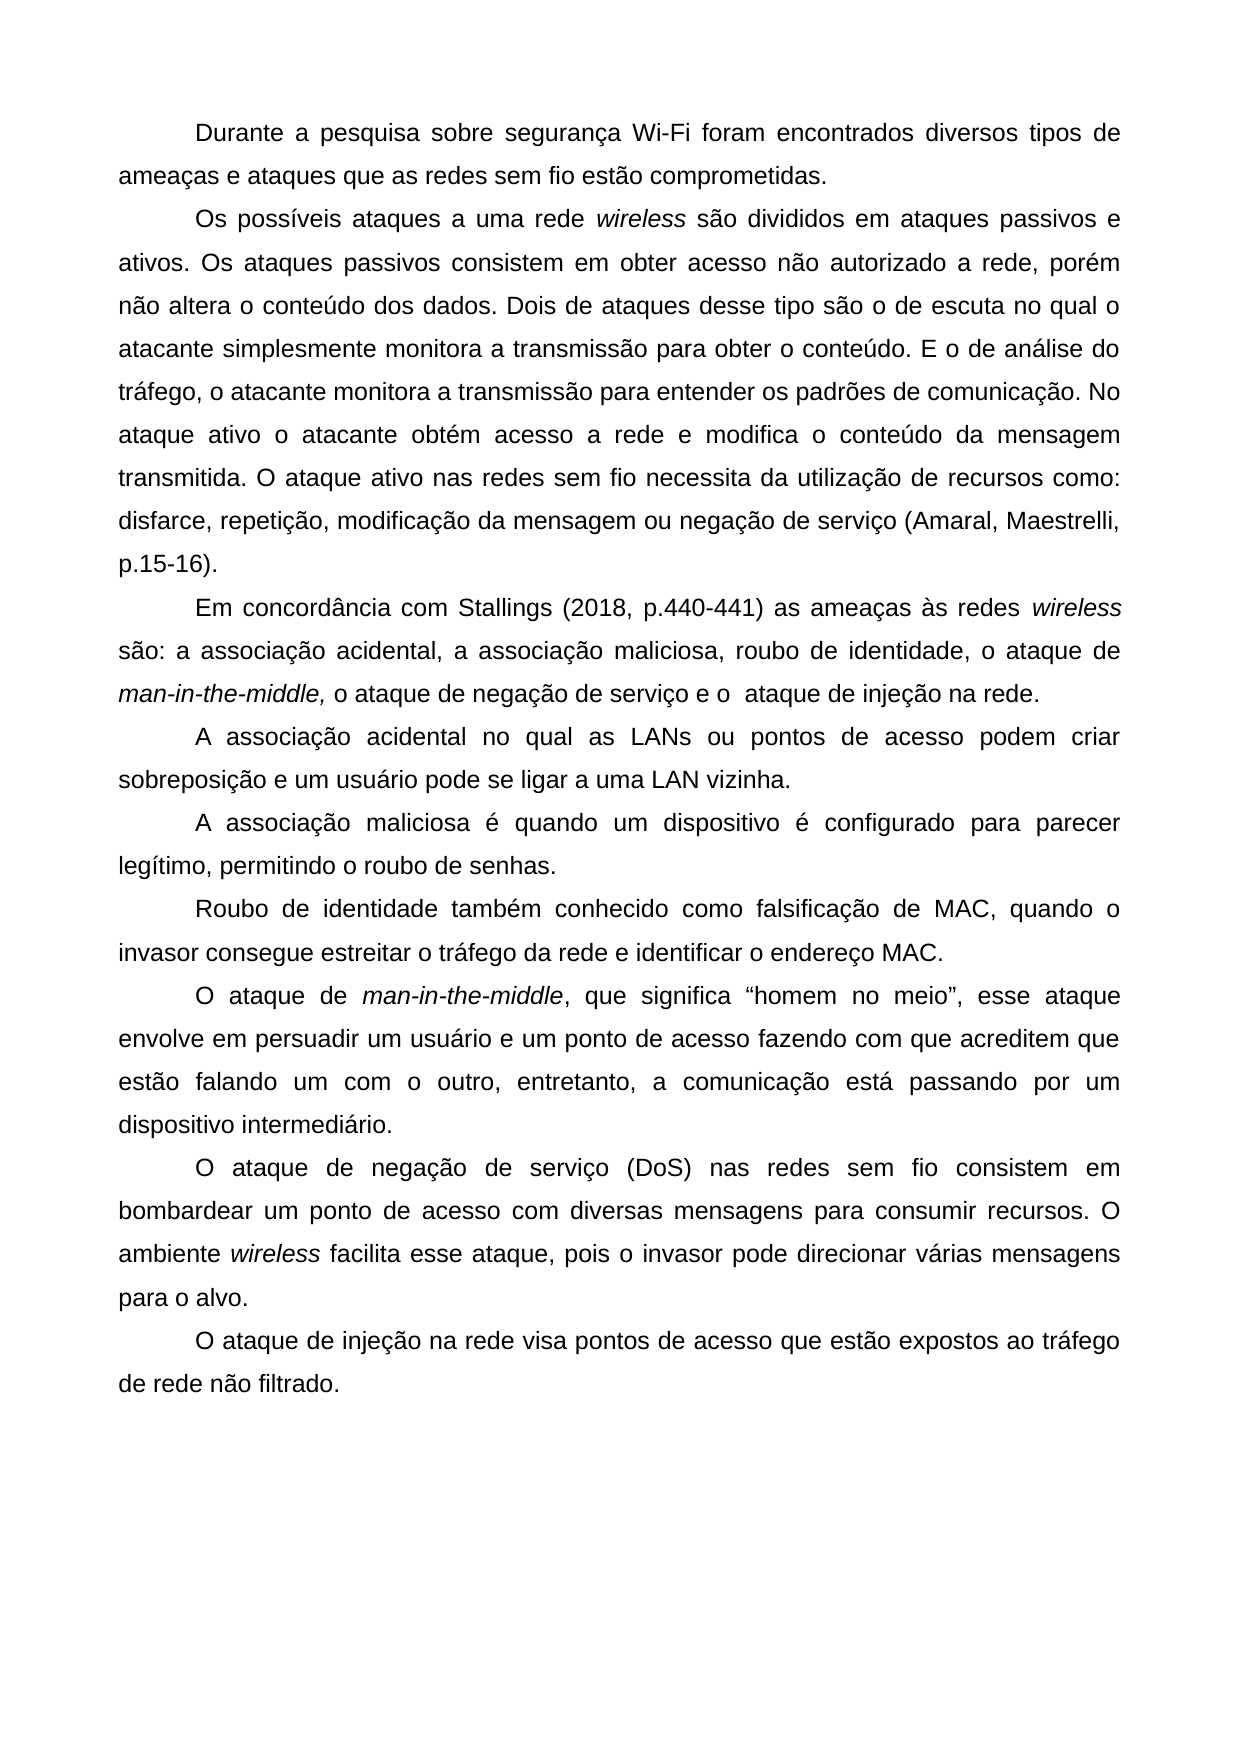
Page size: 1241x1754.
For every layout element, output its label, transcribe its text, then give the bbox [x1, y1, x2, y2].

text O ataque de negação de serviço (DoS) nas redes sem fio consistem em bombardear um ponto de acesso com diversas mensagens para consumir recursos. O ambiente wireless facilita esse ataque, pois o invasor pode direcionar várias mensagens para o alvo. [118, 1153, 1122, 1311]
text A associação maliciosa é quando um dispositivo é configurado para parecer legítimo, permitindo o roubo de senhas. [118, 808, 1122, 880]
text A associação acidental no qual as LANs ou pontos de acesso podem criar sobreposição e um usuário pode se ligar a uma LAN vizinha. [118, 722, 1122, 794]
text Durante a pesquisa sobre segurança Wi-Fi foram encontrados diversos tipos de ameaças e ataques que as redes sem fio estão comprometidas. [118, 118, 1122, 190]
text O ataque de man-in-the-middle, que significa “homem no meio”, esse ataque envolve em persuadir um usuário e um ponto de acesso fazendo com que acreditem que estão falando um com o outro, entretanto, a comunicação está passando por um dispositivo intermediário. [118, 981, 1122, 1139]
text Os possíveis ataques a uma rede wireless são divididos em ataques passivos e ativos. Os ataques passivos consistem em obter acesso não autorizado a rede, porém não altera o conteúdo dos dados. Dois de ataques desse tipo são o de escuta no qual o atacante simplesmente monitora a transmissão para obter o conteúdo. E o de análise do tráfego, o atacante monitora a transmissão para entender os padrões de comunicação. No ataque ativo o atacante obtém acesso a rede e modifica o conteúdo da mensagem transmitida. O ataque ativo nas redes sem fio necessita da utilização de recursos como: disfarce, repetição, modificação da mensagem ou negação de serviço (Amaral, Maestrelli, p.15-16). [118, 204, 1122, 578]
text Em concordância com Stallings (2018, p.440-441) as ameaças às redes wireless são: a associação acidental, a associação maliciosa, roubo de identidade, o ataque de man-in-the-middle, o ataque de negação de serviço e o ataque de injeção na rede. [118, 592, 1122, 707]
text O ataque de injeção na rede visa pontos de acesso que estão expostos ao tráfego de rede não filtrado. [118, 1326, 1122, 1397]
text Roubo de identidade também conhecido como falsificação de MAC, quando o invasor consegue estreitar o tráfego da rede e identificar o endereço MAC. [118, 894, 1122, 966]
